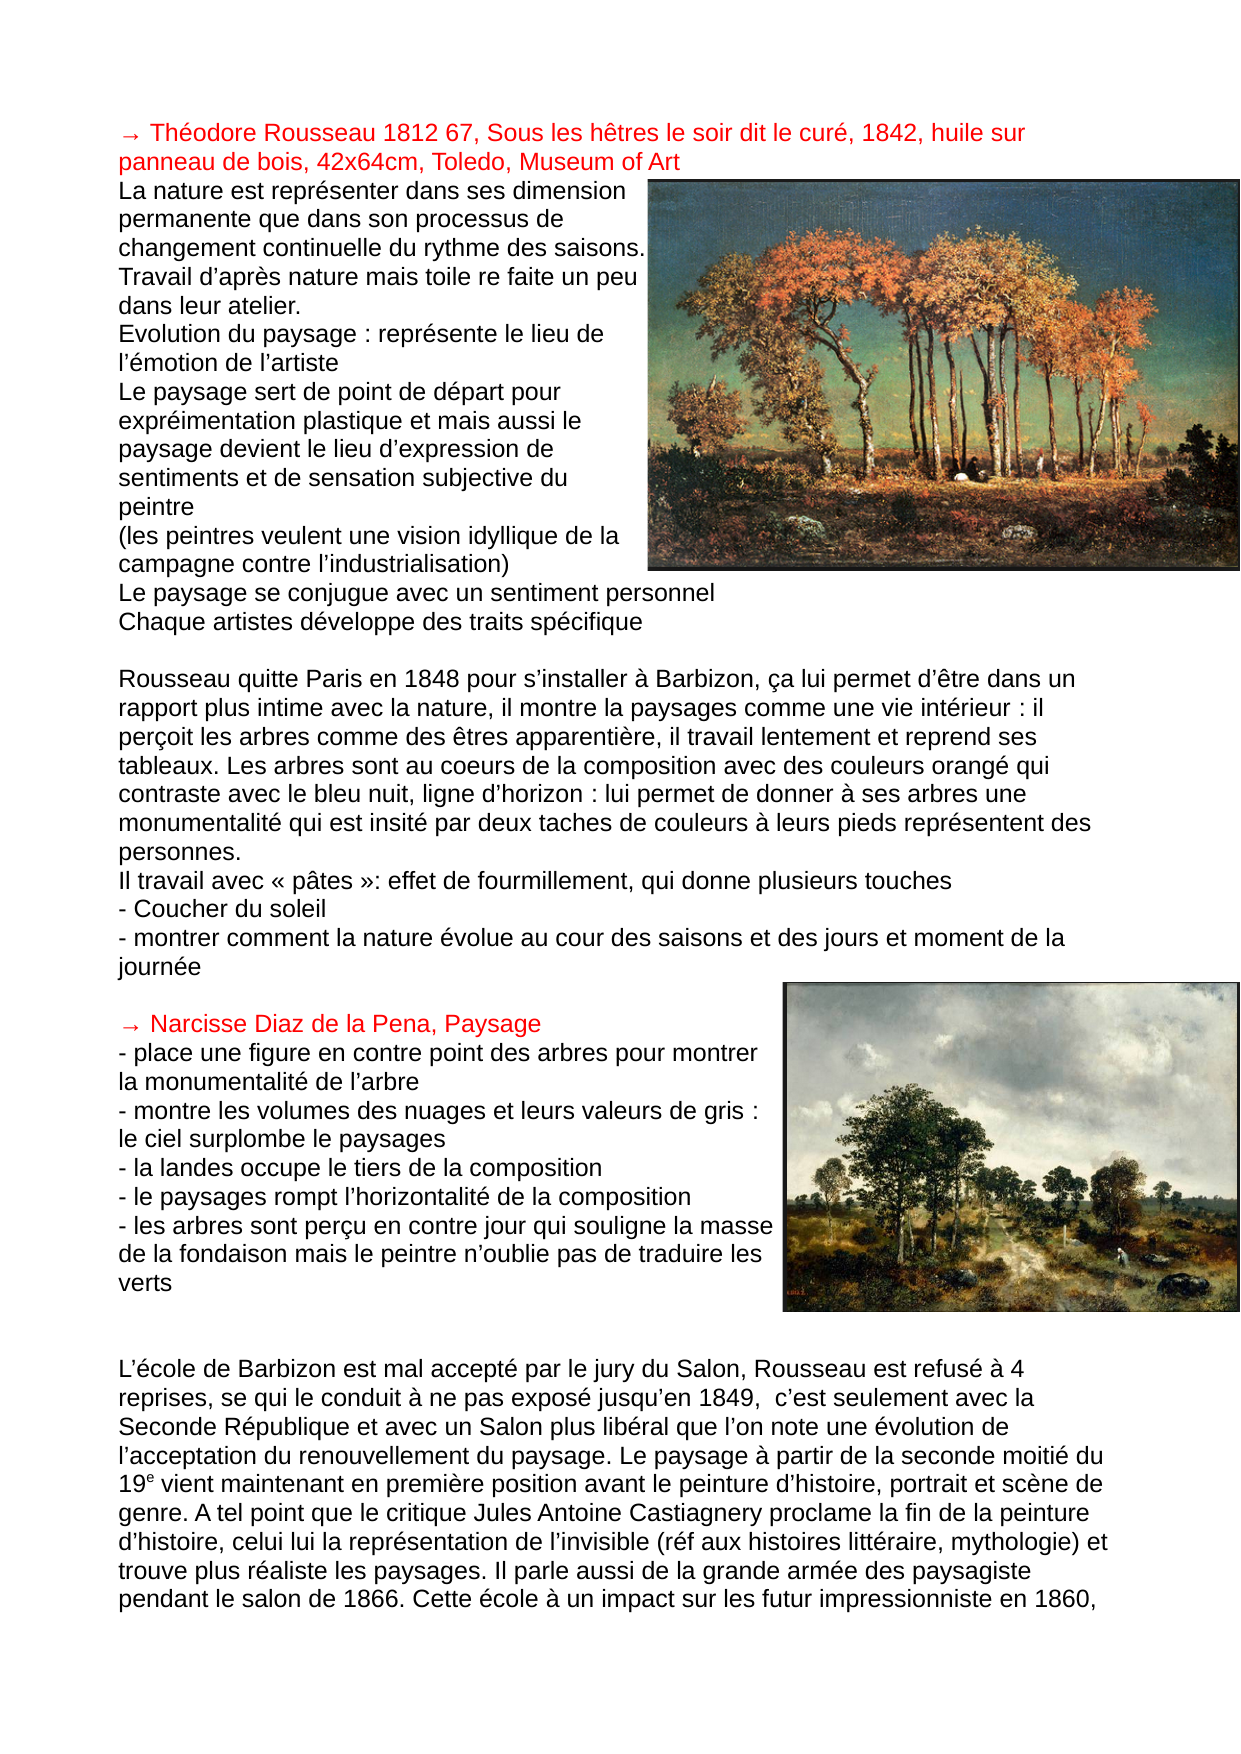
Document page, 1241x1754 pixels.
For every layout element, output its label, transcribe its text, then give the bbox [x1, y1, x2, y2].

text - montrer comment la nature évolue au cour des saisons et des jours et moment de la journée [118, 923, 1122, 981]
text - Coucher du soleil [118, 894, 1122, 923]
picture [647, 179, 1240, 571]
text → Narcisse Diaz de la Pena, Paysage [118, 1009, 782, 1038]
text - le paysages rompt l’horizontalité de la composition [118, 1182, 782, 1211]
text Rousseau quitte Paris en 1848 pour s’installer à Barbizon, ça lui permet d’être dans un rapport plus intime avec la nature, il montre la paysages comme une vie intérieur : il perçoit les arbres comme des êtres apparentière, il travail lentement et reprend ses tableaux. Les arbres sont au coeurs de la composition avec des couleurs orangé qui contraste avec le bleu nuit, ligne d’horizon : lui permet de donner à ses arbres une monumentalité qui est insité par deux taches de couleurs à leurs pieds représentent des personnes. [118, 664, 1122, 866]
picture [782, 982, 1240, 1312]
text Chaque artistes développe des traits spécifique [118, 607, 1122, 636]
text - montre les volumes des nuages et leurs valeurs de gris : le ciel surplombe le paysages [118, 1096, 782, 1153]
text - la landes occupe le tiers de la composition [118, 1153, 782, 1182]
text Evolution du paysage : représente le lieu de l’émotion de l’artiste [118, 319, 647, 377]
text → Théodore Rousseau 1812 67, Sous les hêtres le soir dit le curé, 1842, huile sur panneau de bois, 42x64cm, Toledo, Museum of Art [118, 118, 1122, 176]
text Il travail avec « pâtes »: effet de fourmillement, qui donne plusieurs touches [118, 866, 1122, 894]
text (les peintres veulent une vision idyllique de la campagne contre l’industrialisation) [118, 521, 1122, 578]
text Le paysage se conjugue avec un sentiment personnel [118, 578, 1122, 607]
text - les arbres sont perçu en contre jour qui souligne la masse de la fondaison mais le peintre n’oublie pas de traduire les verts [118, 1211, 782, 1297]
text La nature est représenter dans ses dimension permanente que dans son processus de changement continuelle du rythme des saisons. [118, 176, 1122, 262]
text - place une figure en contre point des arbres pour montrer la monumentalité de l’arbre [118, 1038, 782, 1096]
text Travail d’après nature mais toile re faite un peu dans leur atelier. [118, 262, 647, 319]
text L’école de Barbizon est mal accepté par le jury du Salon, Rousseau est refusé à 4 reprises, se qui le conduit à ne pas exposé jusqu’en 1849, c’est seulement avec la Seconde République et avec un Salon plus libéral que l’on note une évolution de l’acceptation du renouvellement du paysage. Le paysage à partir de la seconde moitié du 19e vient maintenant en première position avant le peinture d’histoire, portrait et scène de genre. A tel point que le critique Jules Antoine Castiagnery proclame la fin de la peinture d’histoire, celui lui la représentation de l’invisible (réf aux histoires littéraire, mythologie) et trouve plus réaliste les paysages. Il parle aussi de la grande armée des paysagiste pendant le salon de 1866. Cette école à un impact sur les futur impressionniste en 1860, [118, 1354, 1122, 1613]
text Le paysage sert de point de départ pour expréimentation plastique et mais aussi le paysage devient le lieu d’expression de sentiments et de sensation subjective du peintre [118, 377, 647, 521]
